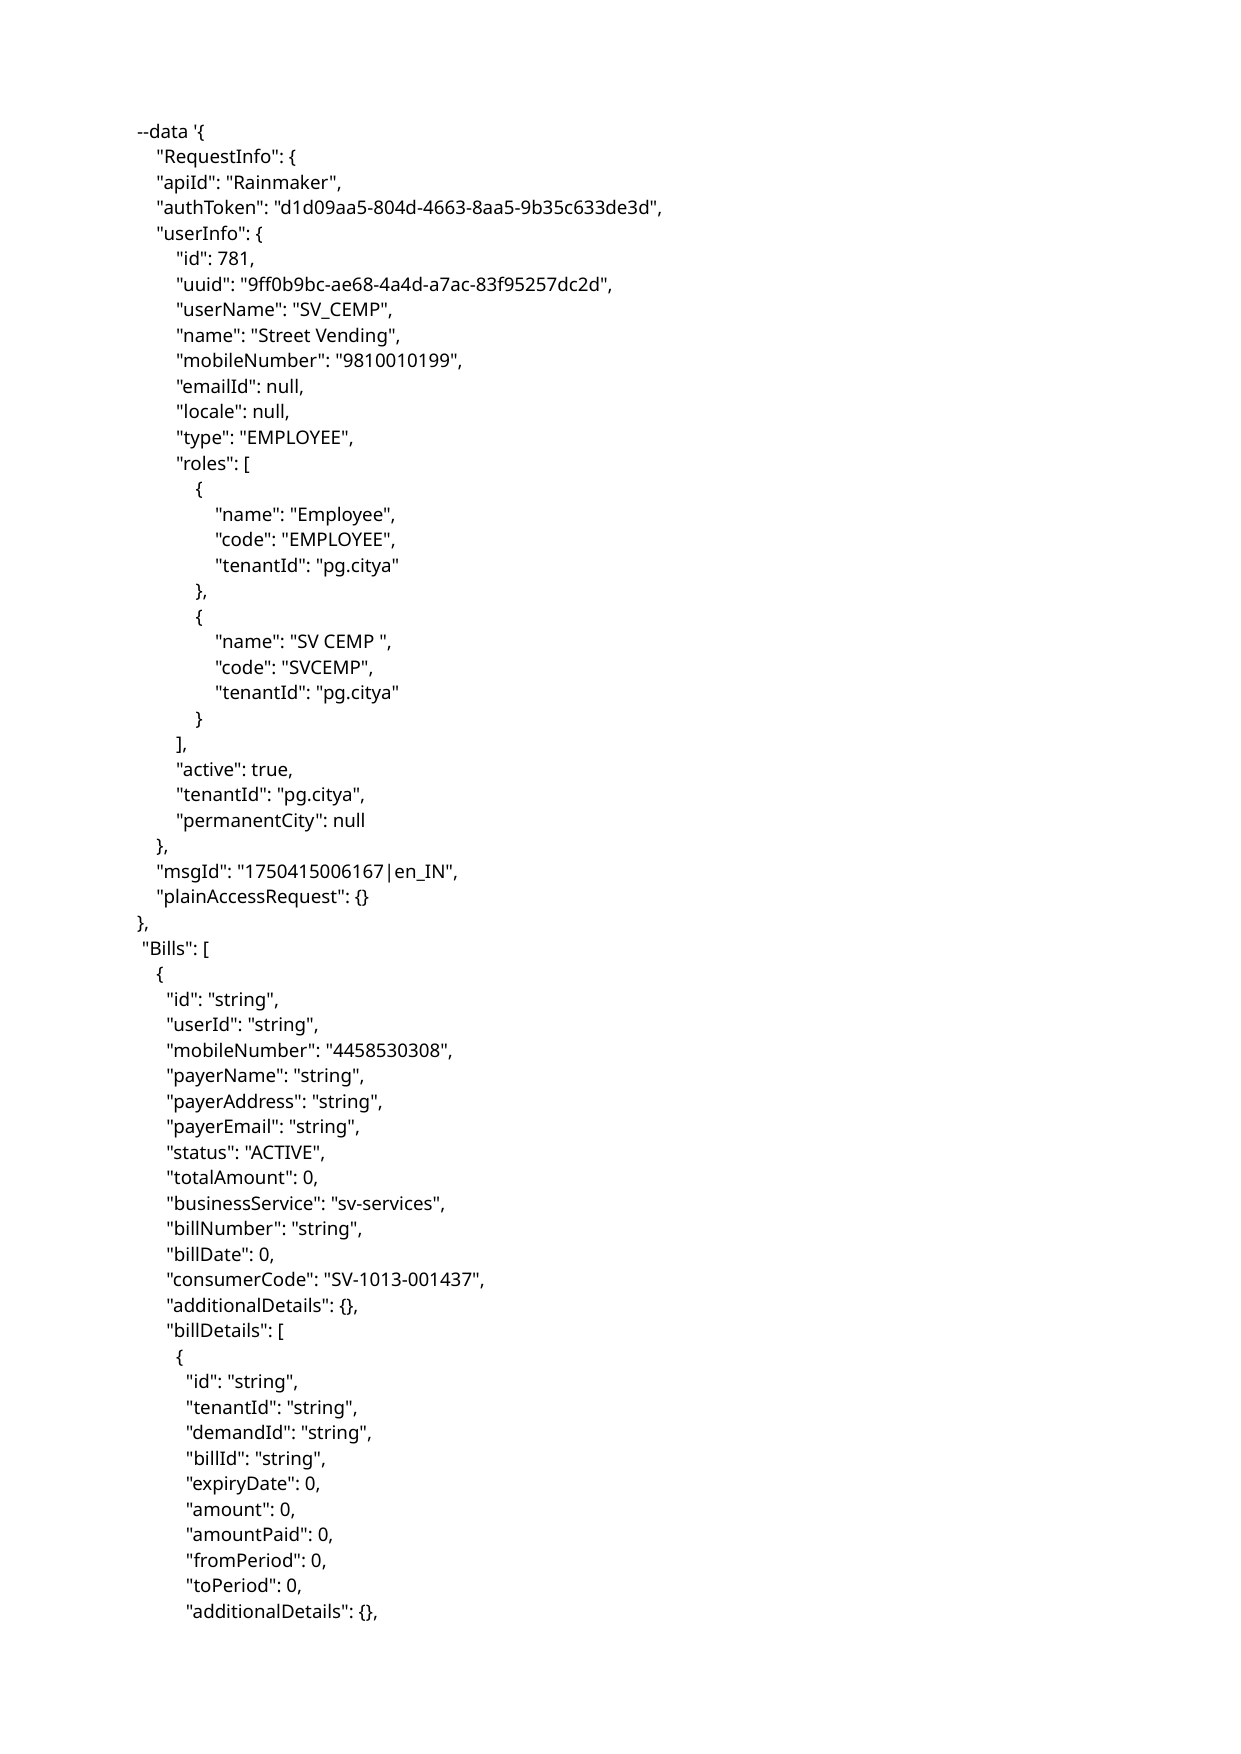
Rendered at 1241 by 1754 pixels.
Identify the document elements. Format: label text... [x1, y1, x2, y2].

text "billDate": 0, [137, 1241, 1122, 1267]
text }, [137, 909, 1122, 935]
text "id": "string", [137, 986, 1122, 1011]
text "mobileNumber": "9810010199", [137, 348, 1122, 373]
text "type": "EMPLOYEE", [137, 424, 1122, 450]
text "demandId": "string", [137, 1420, 1122, 1445]
text "RequestInfo": { [137, 144, 1122, 169]
text "id": "string", [137, 1369, 1122, 1394]
text "tenantId": "string", [137, 1394, 1122, 1420]
text "userId": "string", [137, 1011, 1122, 1037]
text "name": "Employee", [137, 501, 1122, 526]
text "status": "ACTIVE", [137, 1139, 1122, 1164]
text "id": 781, [137, 246, 1122, 271]
text "userName": "SV_CEMP", [137, 297, 1122, 322]
text "emailId": null, [137, 373, 1122, 399]
text "code": "SVCEMP", [137, 654, 1122, 679]
text ], [137, 731, 1122, 756]
text { [137, 1343, 1122, 1369]
text "billId": "string", [137, 1445, 1122, 1471]
text "msgId": "1750415006167|en_IN", [137, 858, 1122, 884]
text "payerAddress": "string", [137, 1088, 1122, 1113]
text "tenantId": "pg.citya", [137, 782, 1122, 807]
text "billNumber": "string", [137, 1216, 1122, 1241]
text "Bills": [ [137, 935, 1122, 960]
text "permanentCity": null [137, 807, 1122, 833]
text "apiId": "Rainmaker", [137, 169, 1122, 195]
text "payerName": "string", [137, 1062, 1122, 1088]
text "active": true, [137, 756, 1122, 782]
text { [137, 960, 1122, 986]
text "fromPeriod": 0, [137, 1547, 1122, 1573]
text "userInfo": { [137, 220, 1122, 246]
text }, [137, 833, 1122, 858]
text "uuid": "9ff0b9bc-ae68-4a4d-a7ac-83f95257dc2d", [137, 271, 1122, 297]
text "toPeriod": 0, [137, 1573, 1122, 1598]
text "billDetails": [ [137, 1318, 1122, 1343]
text "additionalDetails": {}, [137, 1292, 1122, 1318]
text "payerEmail": "string", [137, 1113, 1122, 1139]
text "mobileNumber": "4458530308", [137, 1037, 1122, 1062]
text "code": "EMPLOYEE", [137, 526, 1122, 552]
text "tenantId": "pg.citya" [137, 679, 1122, 705]
text "locale": null, [137, 399, 1122, 424]
text "amountPaid": 0, [137, 1522, 1122, 1547]
text "tenantId": "pg.citya" [137, 552, 1122, 577]
text { [137, 475, 1122, 501]
text "consumerCode": "SV-1013-001437", [137, 1267, 1122, 1292]
text "additionalDetails": {}, [137, 1598, 1122, 1624]
text "amount": 0, [137, 1496, 1122, 1522]
text "businessService": "sv-services", [137, 1190, 1122, 1216]
text "totalAmount": 0, [137, 1164, 1122, 1190]
text "roles": [ [137, 450, 1122, 475]
text "name": "SV CEMP ", [137, 628, 1122, 654]
text }, [137, 577, 1122, 603]
text "plainAccessRequest": {} [137, 884, 1122, 909]
text --data '{ [137, 118, 1122, 144]
text "expiryDate": 0, [137, 1471, 1122, 1496]
text "name": "Street Vending", [137, 322, 1122, 348]
text { [137, 603, 1122, 628]
text } [137, 705, 1122, 731]
text "authToken": "d1d09aa5-804d-4663-8aa5-9b35c633de3d", [137, 195, 1122, 220]
